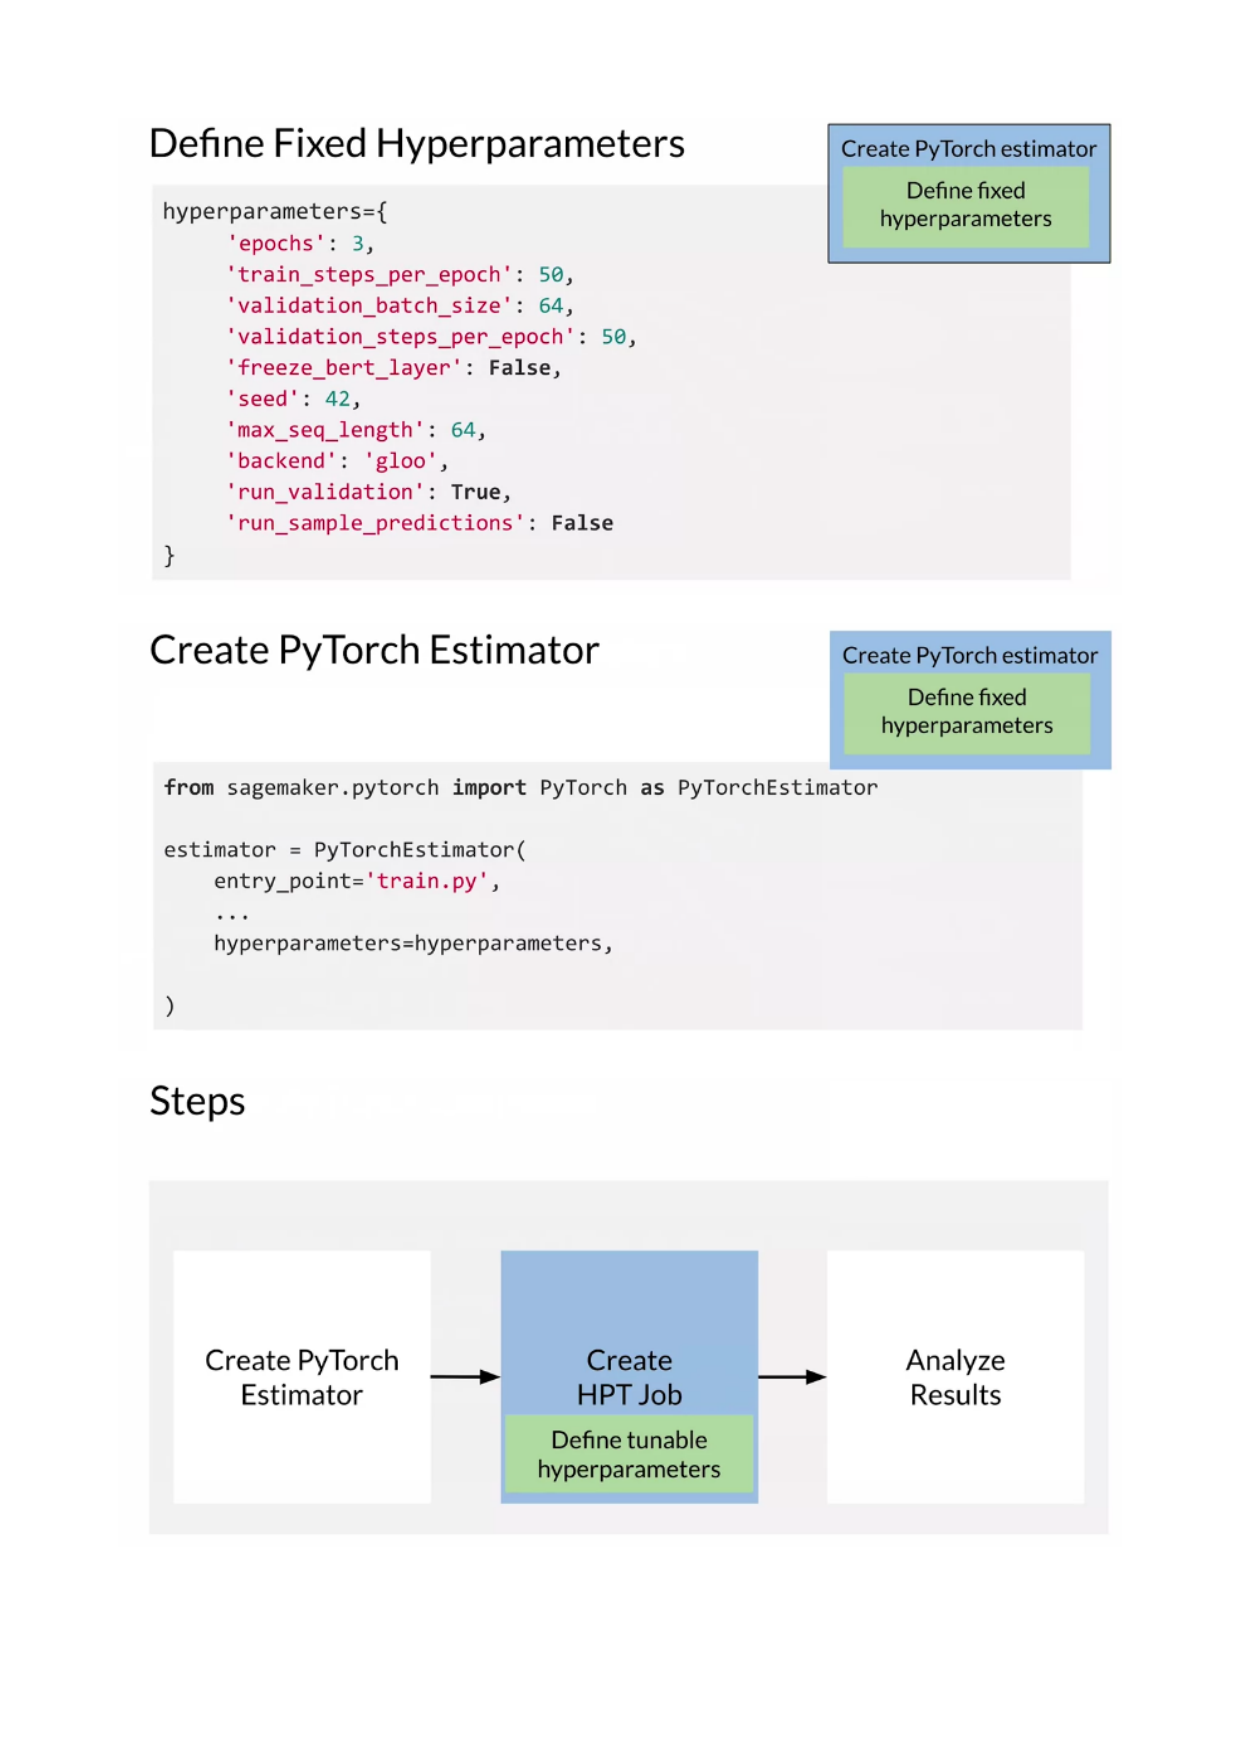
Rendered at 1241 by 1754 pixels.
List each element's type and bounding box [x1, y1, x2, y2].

picture [118, 623, 1123, 1051]
picture [118, 1078, 1123, 1547]
picture [118, 118, 1123, 595]
